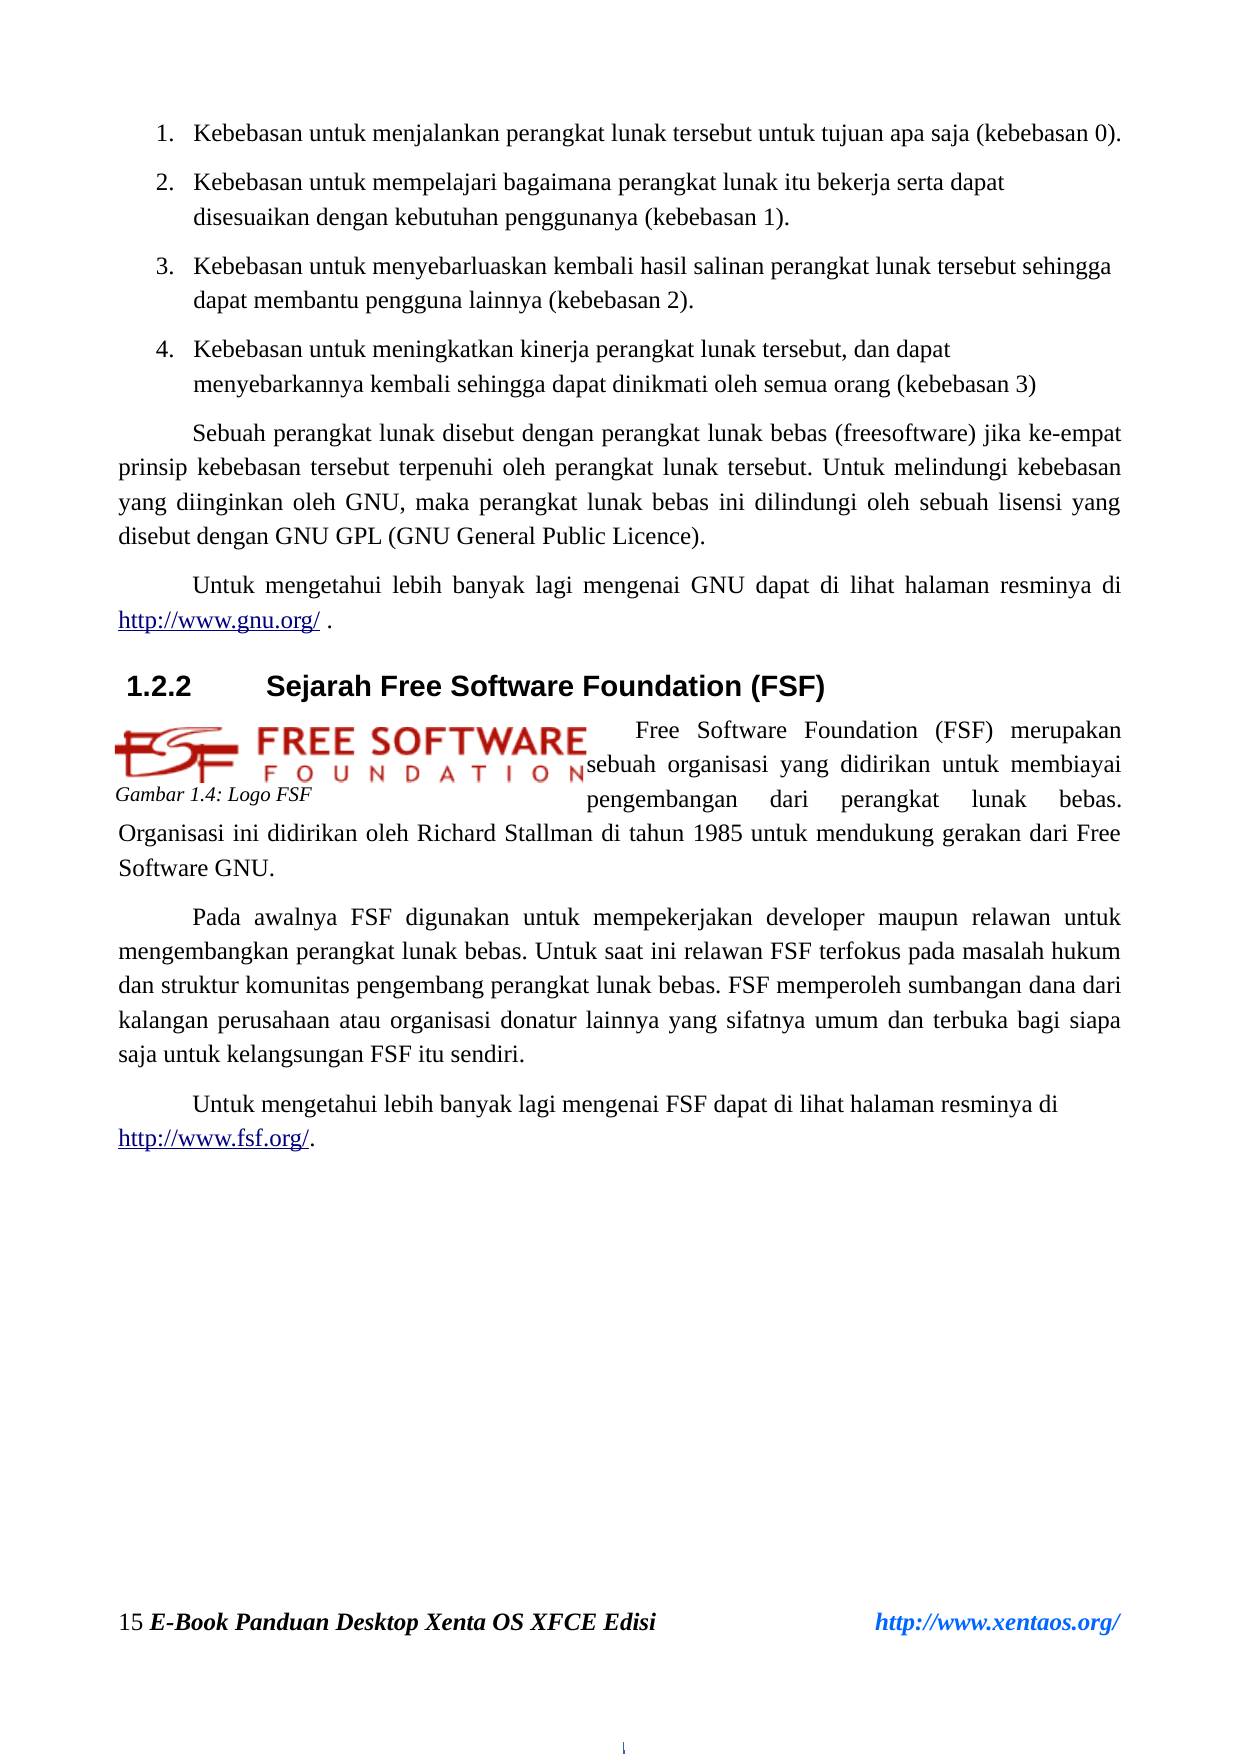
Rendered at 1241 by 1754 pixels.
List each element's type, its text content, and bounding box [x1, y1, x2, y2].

text Pada awalnya FSF digunakan untuk mempekerjakan developer maupun relawan untuk mengembangkan perangkat lunak bebas. Untuk saat ini relawan FSF terfokus pada masalah hukum dan struktur komunitas pengembang perangkat lunak bebas. FSF memperoleh sumbangan dana dari kalangan perusahaan atau organisasi donatur lainnya yang sifatnya umum dan terbuka bagi siapa saja untuk kelangsungan FSF itu sendiri. [118, 902, 1122, 1068]
text Free Software Foundation (FSF) merupakan sebuah organisasi yang didirikan untuk membiayai pengembangan dari perangkat lunak bebas. Organisasi ini didirikan oleh Richard Stallman di tahun 1985 untuk mendukung gerakan dari Free Software GNU. [115, 715, 1122, 881]
text Gambar 1.4: Logo FSF [115, 783, 586, 806]
subtitle Sejarah Free Software Foundation (FSF) [118, 668, 1122, 702]
list Kebebasan untuk menyebarluaskan kembali hasil salinan perangkat lunak tersebut sehingga dapat membantu pengguna lainnya (kebebasan 2). [156, 251, 1122, 314]
list Kebebasan untuk mempelajari bagaimana perangkat lunak itu bekerja serta dapat disesuaikan dengan kebutuhan penggunanya (kebebasan 1). [156, 167, 1122, 230]
picture [114, 727, 587, 783]
text Untuk mengetahui lebih banyak lagi mengenai FSF dapat di lihat halaman resminya di http://www.fsf.org/. [118, 1089, 1122, 1152]
text Sebuah perangkat lunak disebut dengan perangkat lunak bebas (freesoftware) jika ke-empat prinsip kebebasan tersebut terpenuhi oleh perangkat lunak tersebut. Untuk melindungi kebebasan yang diinginkan oleh GNU, maka perangkat lunak bebas ini dilindungi oleh sebuah lisensi yang disebut dengan GNU GPL (GNU General Public Licence). [118, 418, 1122, 550]
list Kebebasan untuk meningkatkan kinerja perangkat lunak tersebut, dan dapat menyebarkannya kembali sehingga dapat dinikmati oleh semua orang (kebebasan 3) [156, 334, 1122, 397]
list Kebebasan untuk menjalankan perangkat lunak tersebut untuk tujuan apa saja (kebebasan 0). [156, 118, 1122, 147]
text Untuk mengetahui lebih banyak lagi mengenai GNU dapat di lihat halaman resminya di http://www.gnu.org/ . [118, 570, 1122, 633]
